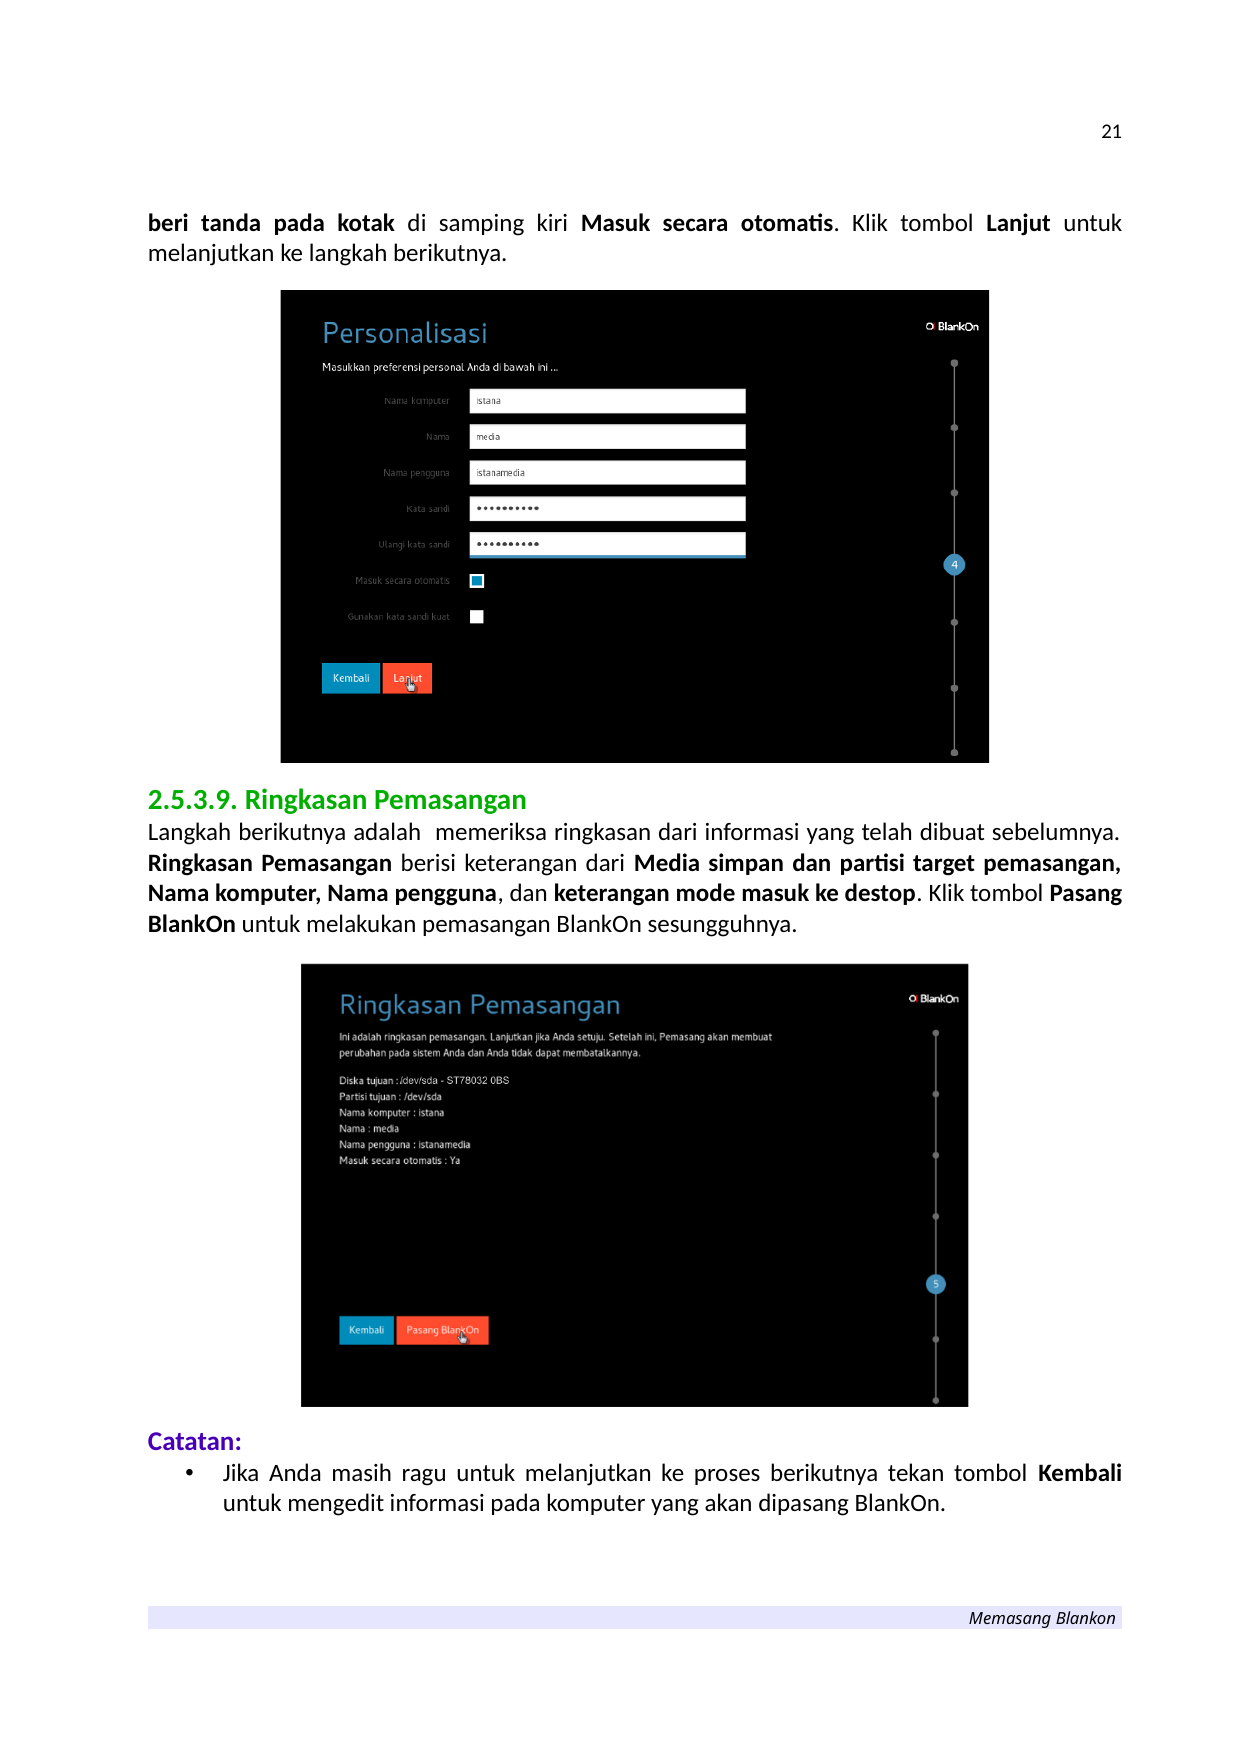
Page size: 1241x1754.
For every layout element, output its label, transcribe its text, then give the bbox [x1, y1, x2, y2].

text Langkah berikutnya adalah memeriksa ringkasan dari informasi yang telah dibuat sebelumnya. Ringkasan Pemasangan berisi keterangan dari Media simpan dan partisi target pemasangan, Nama komputer, Nama pengguna, dan keterangan mode masuk ke destop. Klik tombol Pasang BlankOn untuk melakukan pemasangan BlankOn sesungguhnya. [148, 816, 1122, 938]
picture [301, 963, 969, 1407]
text beri tanda pada kotak di samping kiri Masuk secara otomatis. Klik tombol Lanjut untuk melanjutkan ke langkah berikutnya. [148, 207, 1122, 268]
subtitle Catatan: [148, 974, 1122, 1457]
list Jika Anda masih ragu untuk melanjutkan ke proses berikutnya tekan tombol Kembali untuk mengedit informasi pada komputer yang akan dipasang BlankOn. [185, 1457, 1122, 1518]
subtitle Ringkasan Pemasangan [148, 297, 1122, 816]
picture [280, 290, 990, 763]
